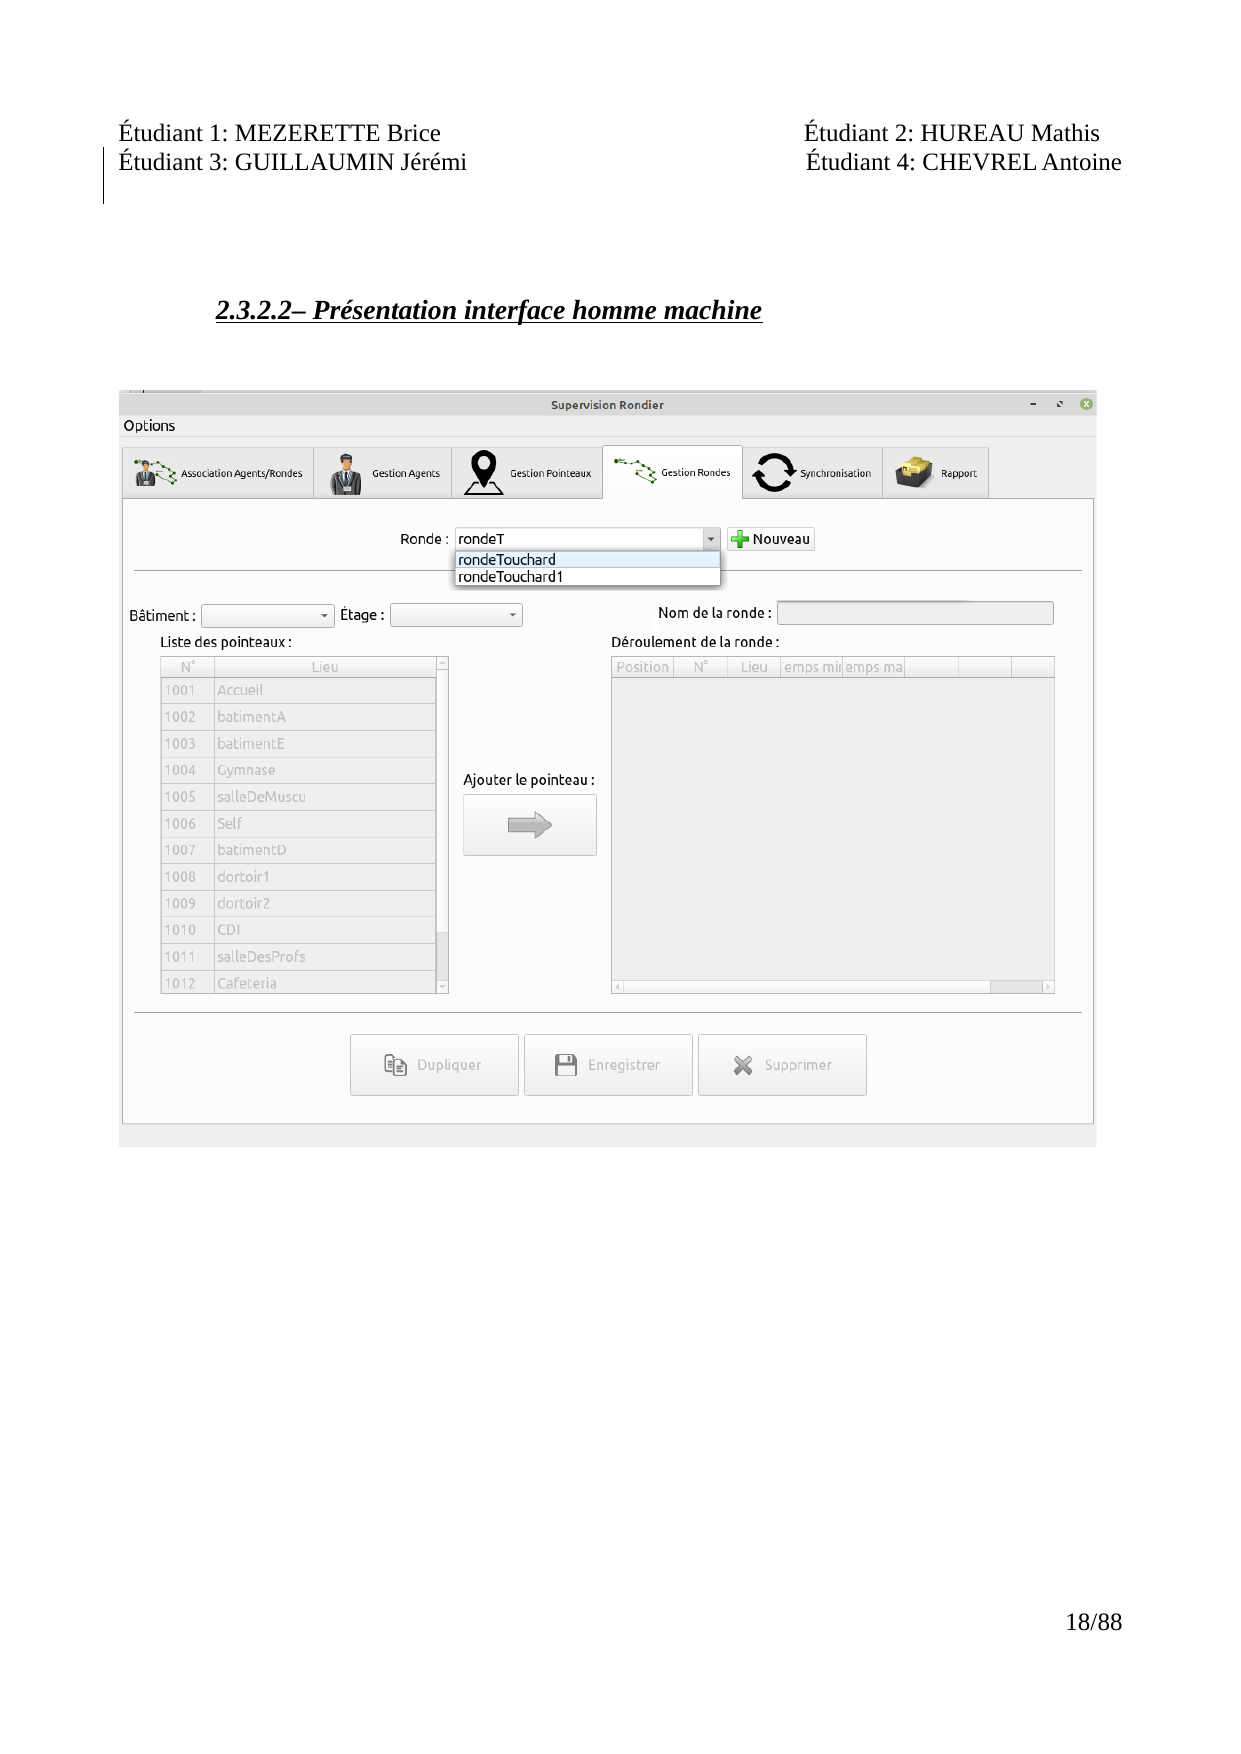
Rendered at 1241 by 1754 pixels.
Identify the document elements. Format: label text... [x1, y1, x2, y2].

subtitle 2.3.2.2– Présentation interface homme machine [118, 294, 1122, 326]
picture [118, 390, 1097, 1147]
